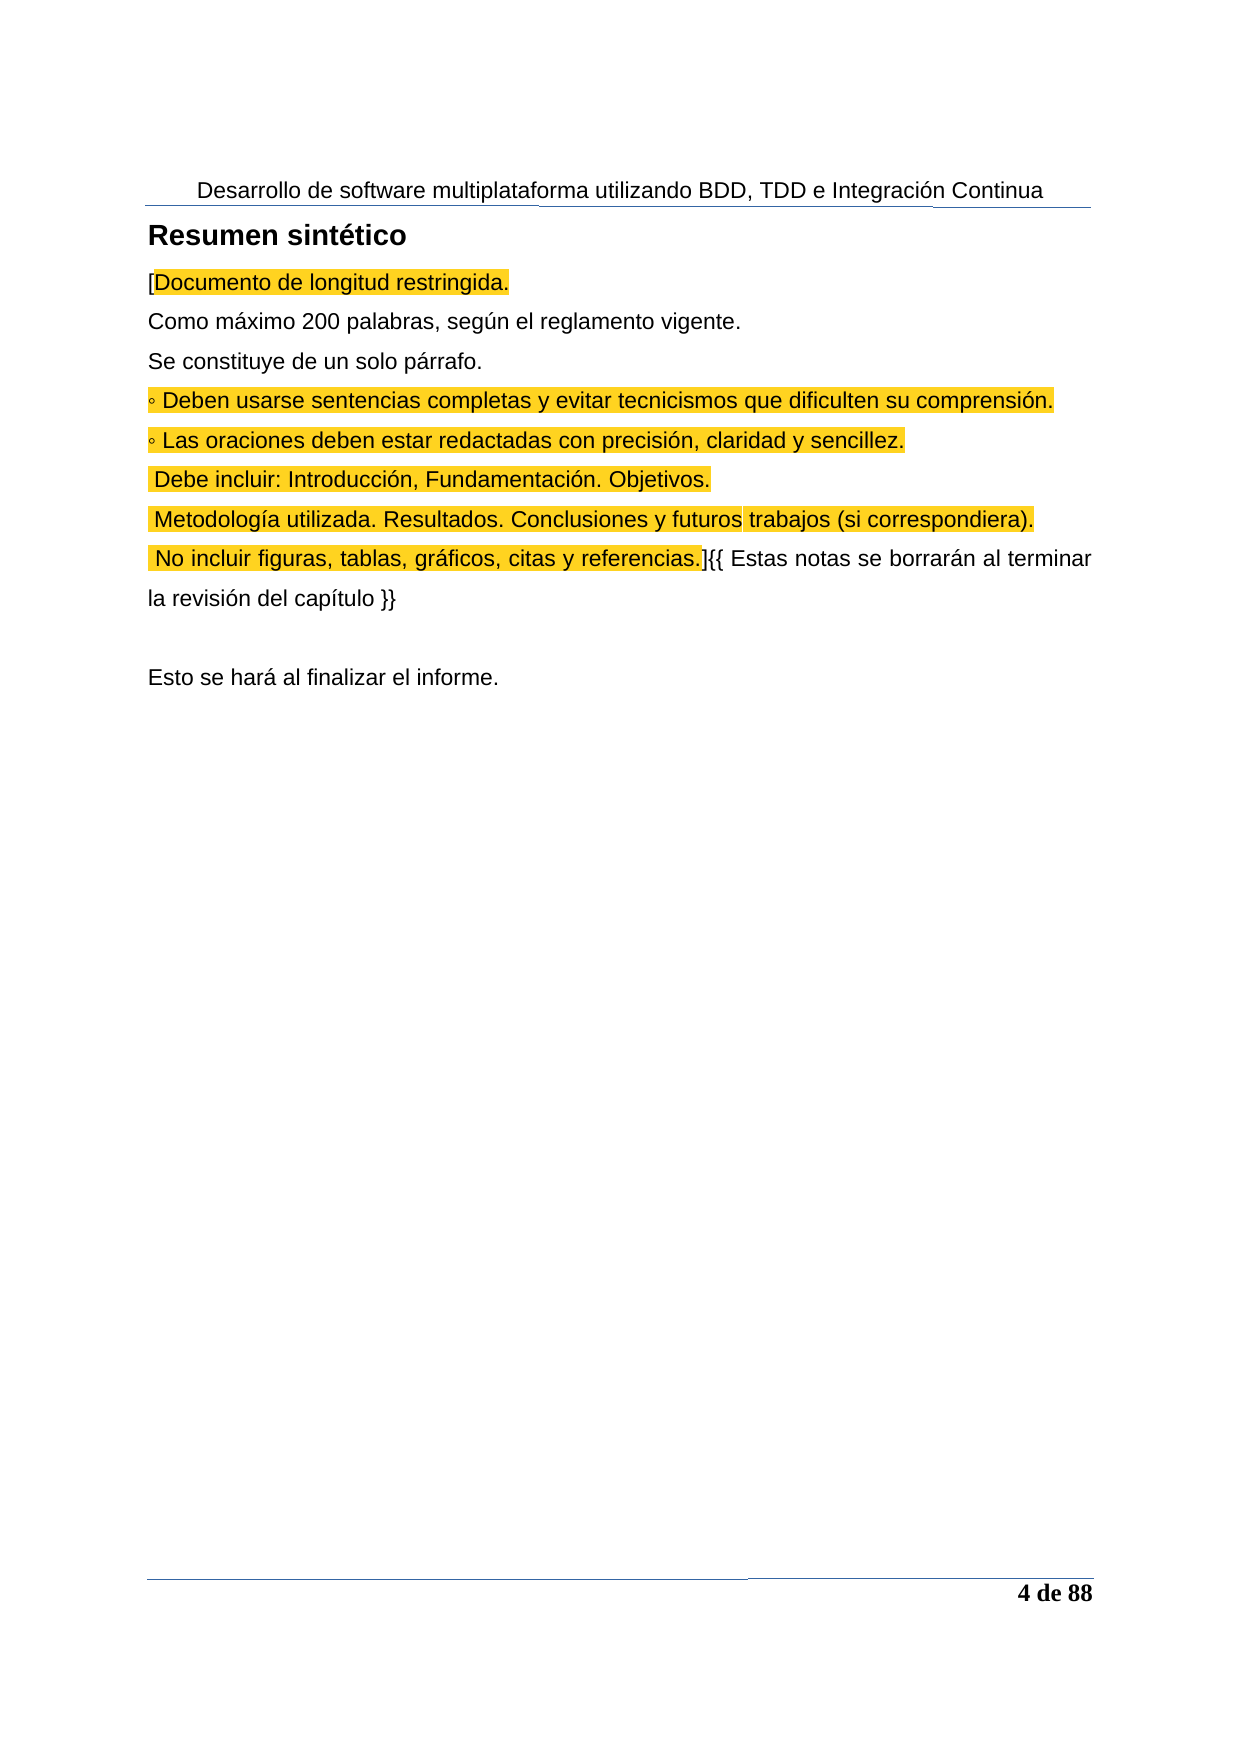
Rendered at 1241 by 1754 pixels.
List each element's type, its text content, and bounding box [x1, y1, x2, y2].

text Resumen sintético [148, 218, 1093, 252]
text [Documento de longitud restringida. [148, 269, 1093, 295]
text No incluir figuras, tablas, gráficos, citas y referencias.]{{ Estas notas se borrarán al terminar la revisión del capítulo }} [148, 545, 1093, 611]
text ◦ Las oraciones deben estar redactadas con precisión, claridad y sencillez. [148, 427, 1093, 453]
text Como máximo 200 palabras, según el reglamento vigente. [148, 308, 1093, 334]
text Esto se hará al finalizar el informe. [148, 663, 1093, 690]
text ◦ Deben usarse sentencias completas y evitar tecnicismos que dificulten su comprensión. [148, 387, 1093, 413]
text Debe incluir: Introducción, Fundamentación. Objetivos. [148, 466, 1093, 492]
text Metodología utilizada. Resultados. Conclusiones y futuros trabajos (si correspondiera). [148, 506, 1093, 532]
text Se constituye de un solo párrafo. [148, 348, 1093, 374]
